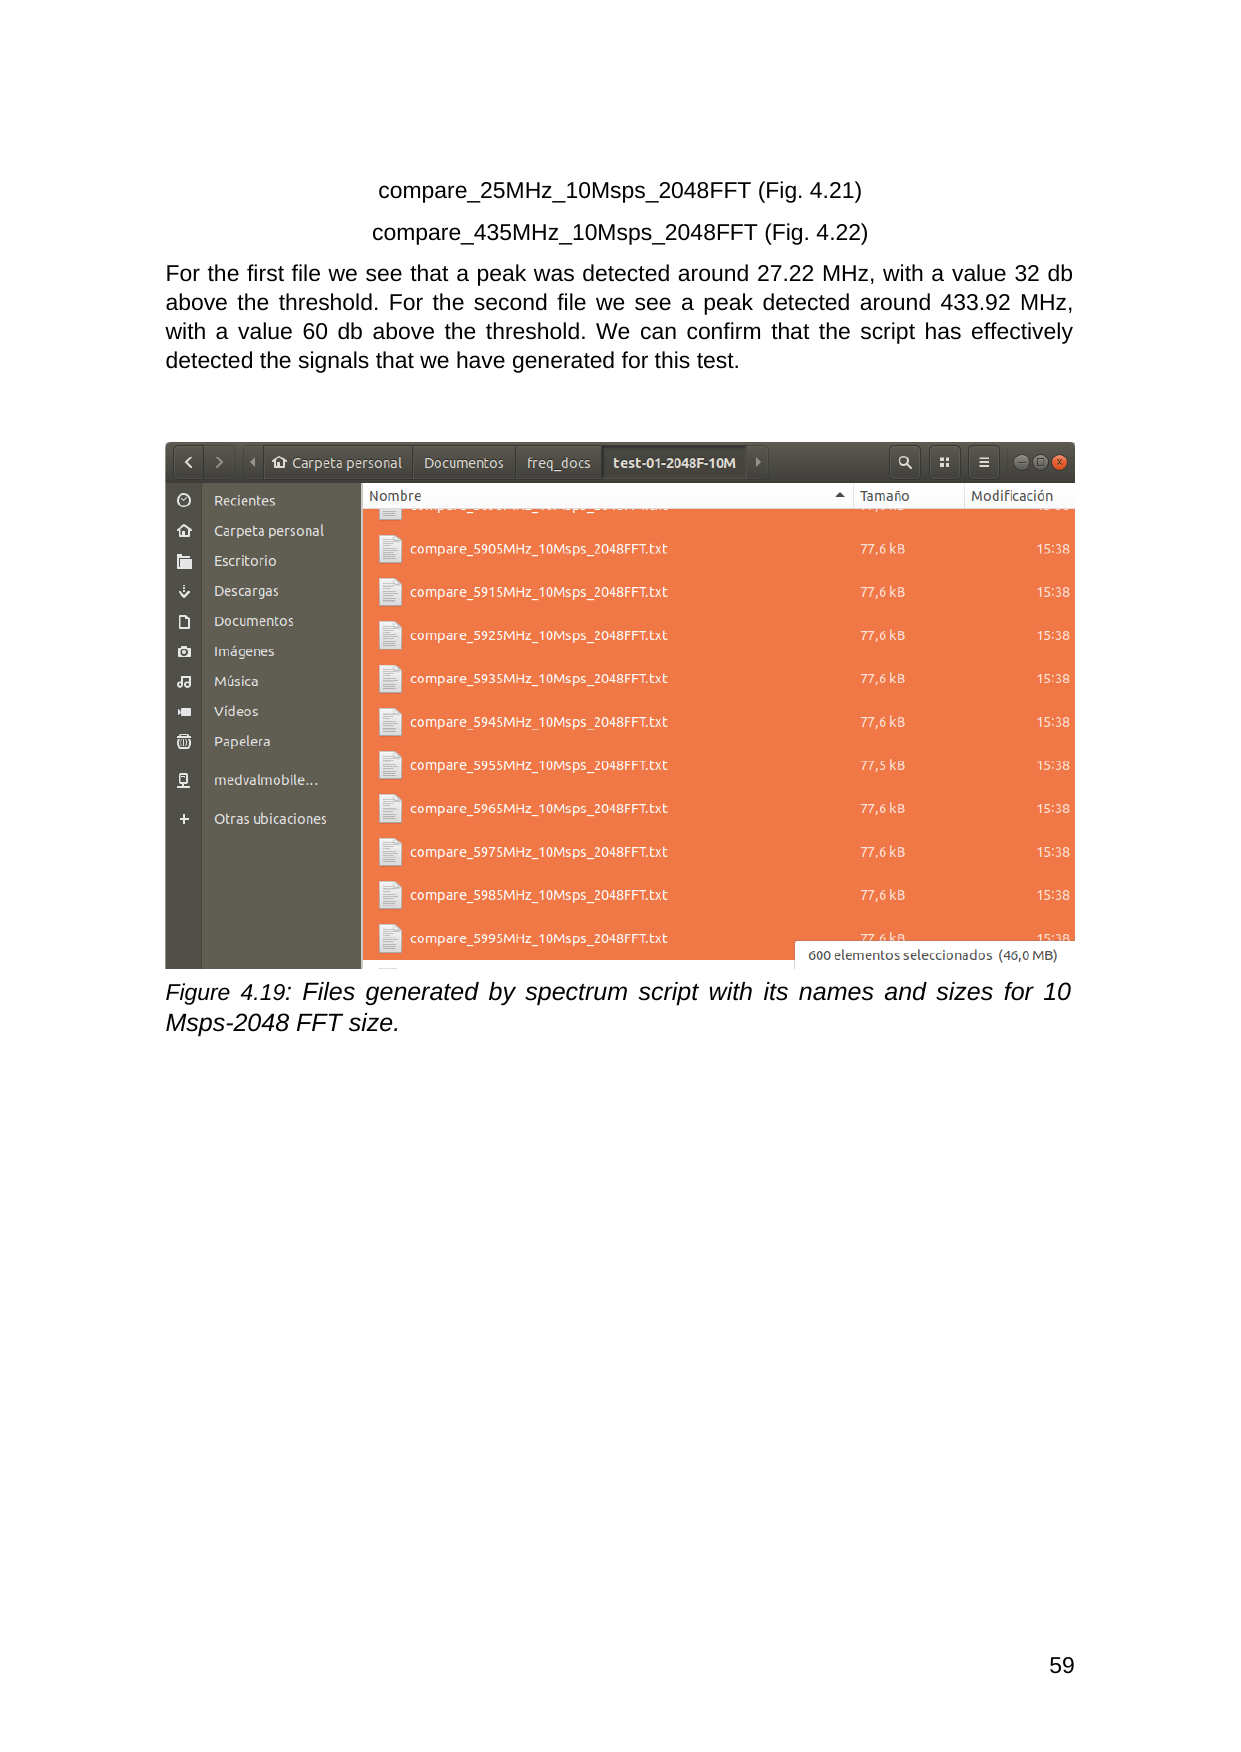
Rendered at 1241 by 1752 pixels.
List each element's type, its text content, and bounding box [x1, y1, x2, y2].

text compare_435MHz_10Msps_2048FFT (Fig. 4.22) [165, 219, 1075, 245]
picture [165, 442, 1075, 969]
text Figure 4.19: Files generated by spectrum script with its names and sizes for 10 Msps-2048 FFT size. [165, 969, 1075, 1037]
text compare_25MHz_10Msps_2048FFT (Fig. 4.21) [165, 177, 1075, 203]
text For the first file we see that a peak was detected around 27.22 MHz, with a value 32 db above the threshold. For the second file we see a peak detected around 433.92 MHz, with a value 60 db above the threshold. We can confirm that the script has effectively detected the signals that we have generated for this test. [165, 260, 1075, 373]
